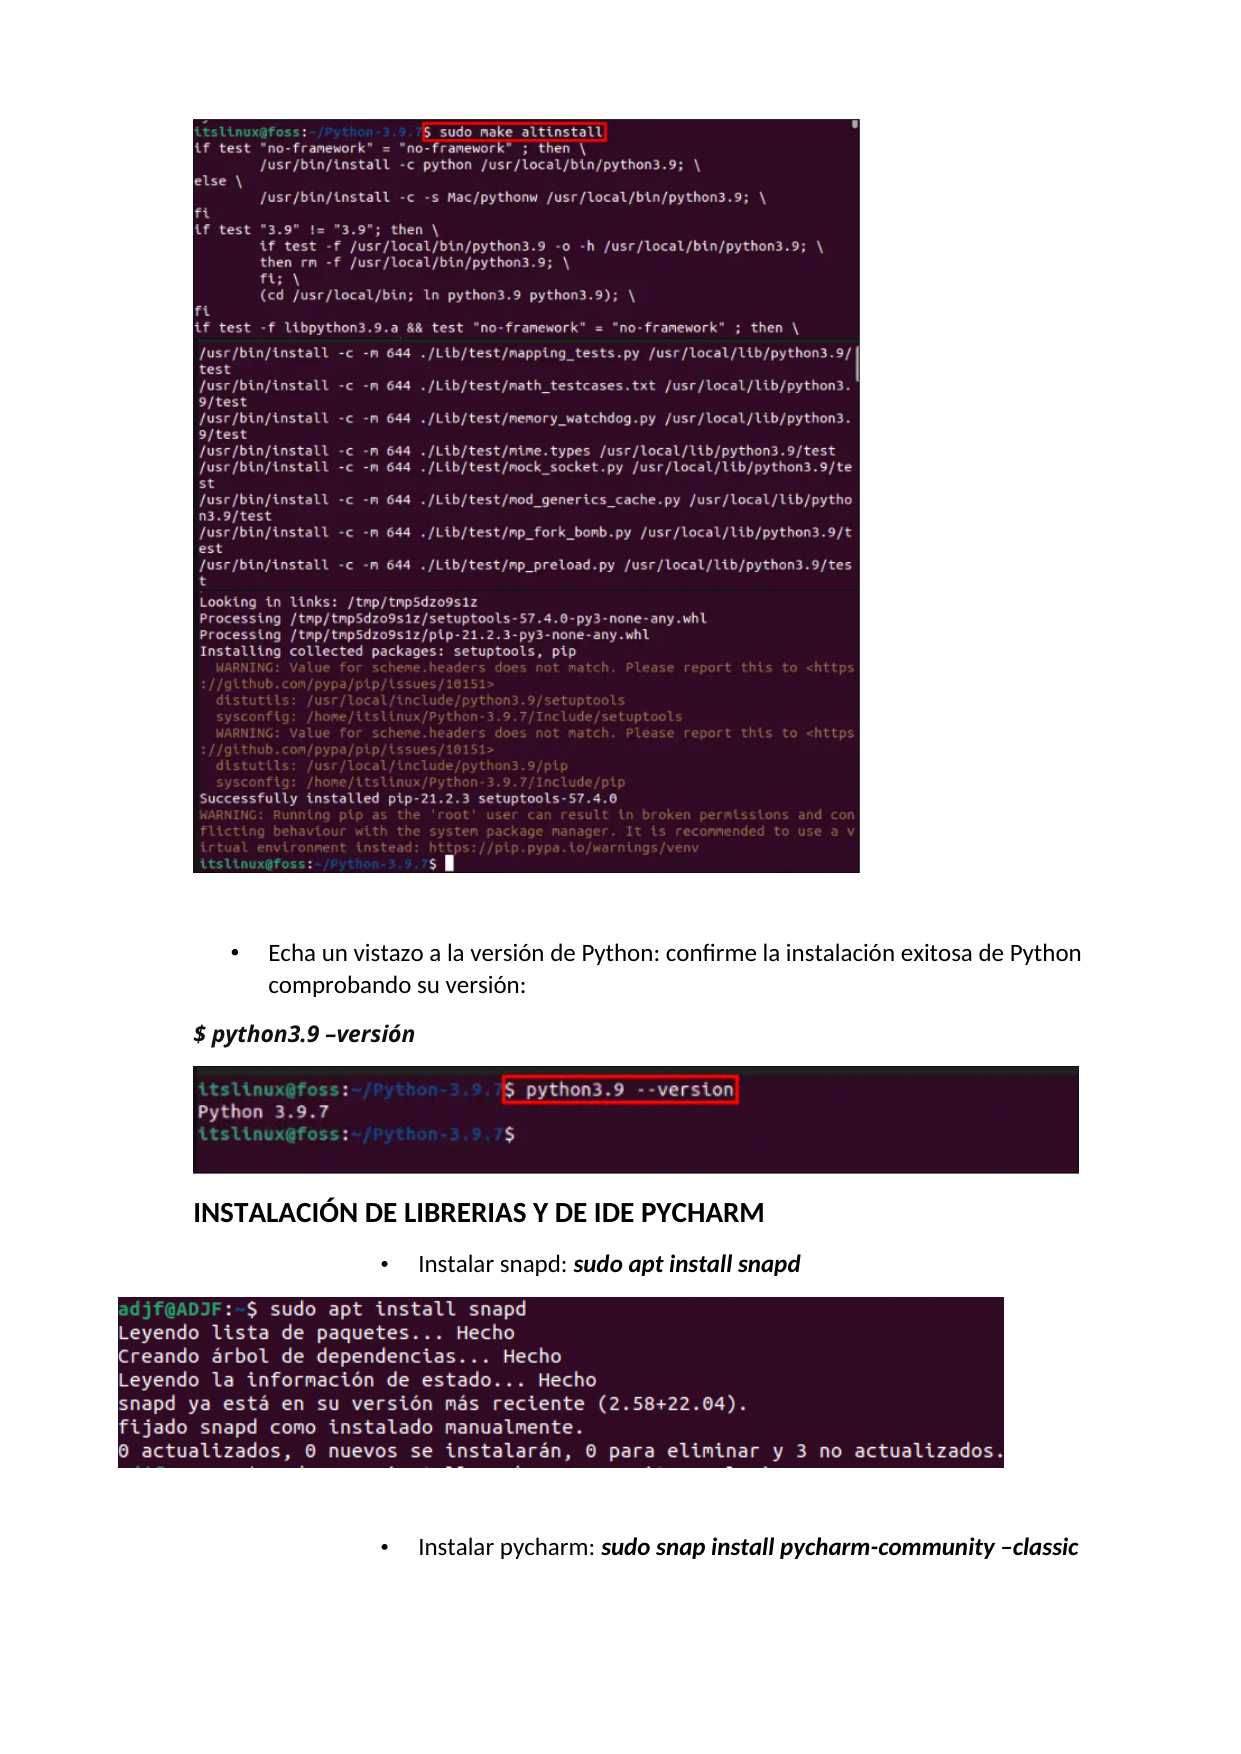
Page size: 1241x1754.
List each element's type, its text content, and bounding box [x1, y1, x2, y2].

list Instalar snapd: sudo apt install snapd [381, 1248, 1122, 1279]
list Echa un vistazo a la versión de Python: confirme la instalación exitosa de Python comprobando su versión: [231, 937, 1122, 999]
text INSTALACIÓN DE LIBRERIAS Y DE IDE PYCHARM [193, 1194, 1122, 1230]
list Instalar pycharm: sudo snap install pycharm-community –classic [381, 1531, 1122, 1562]
text $ python3.9 –versión [193, 1017, 1122, 1049]
